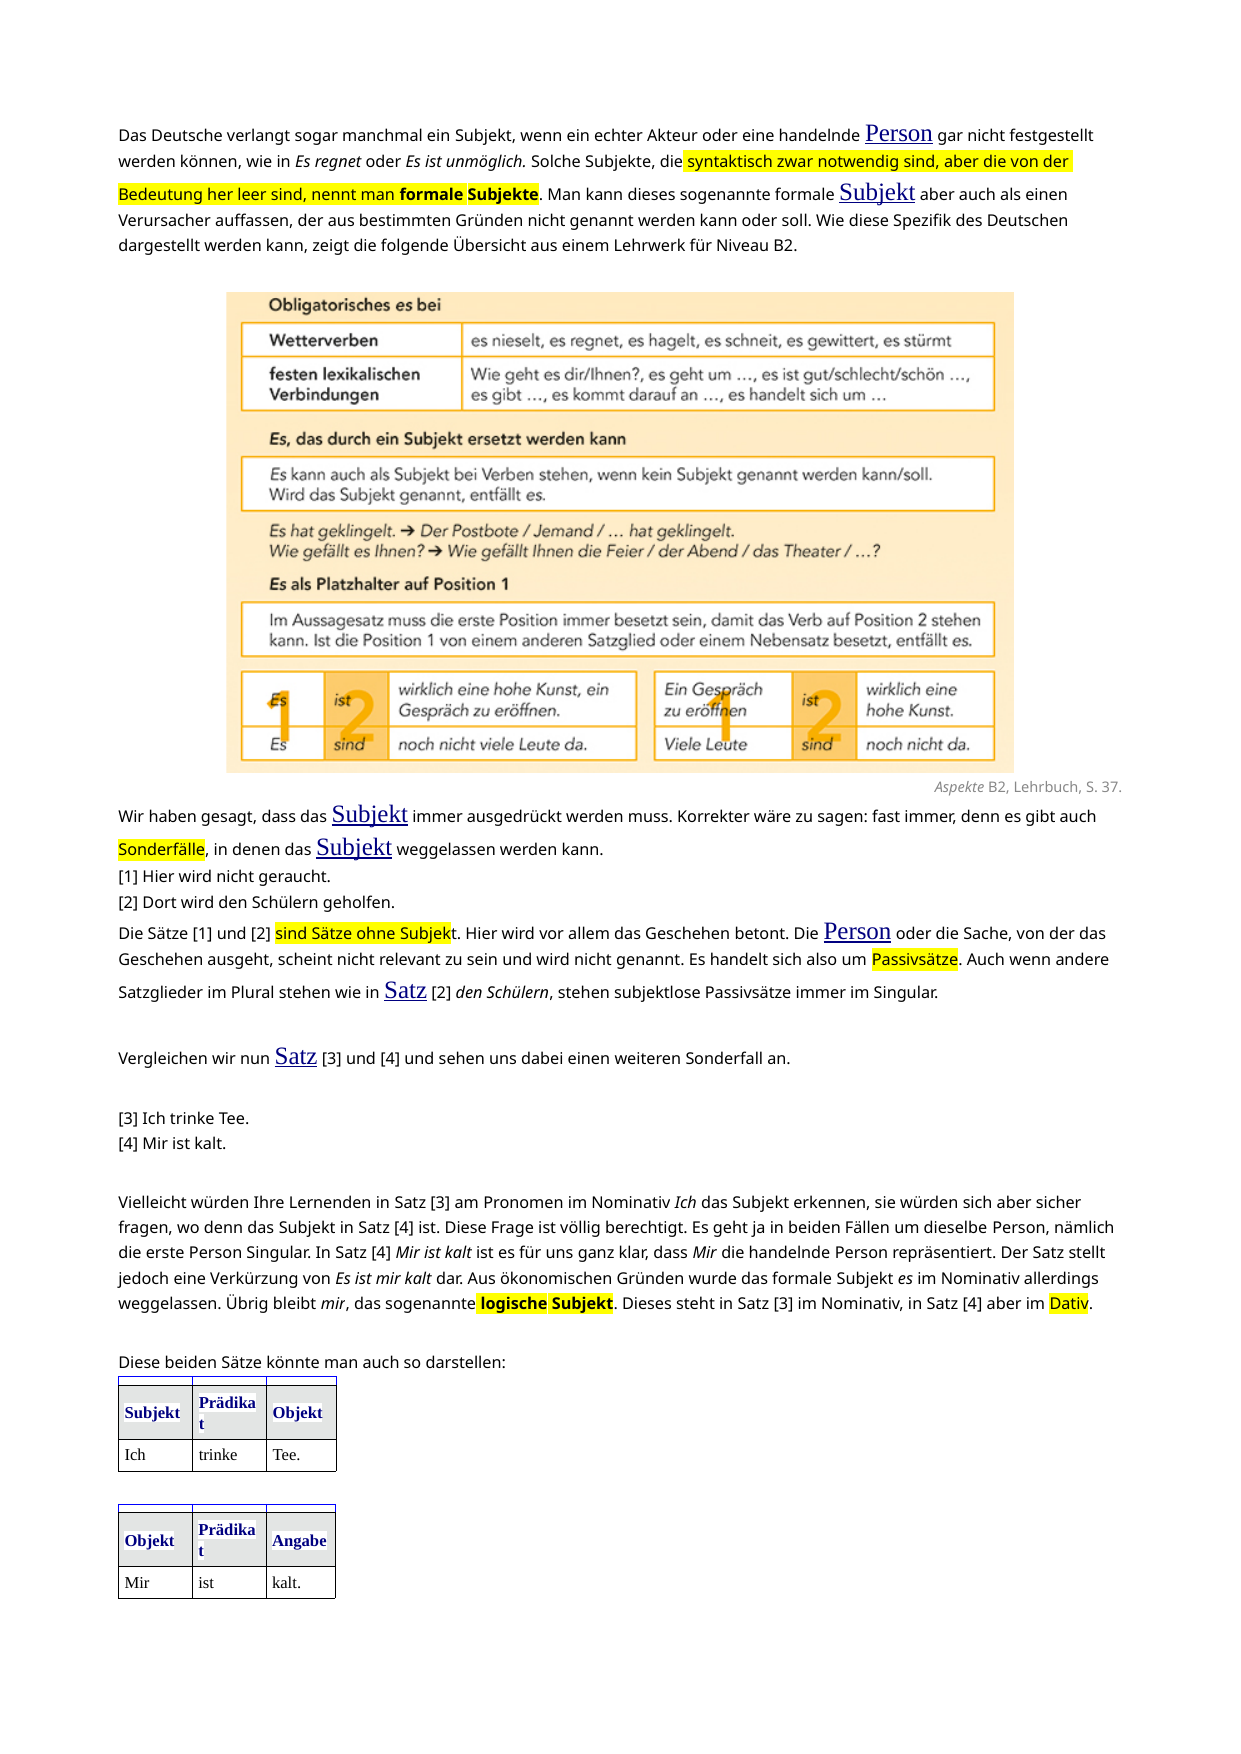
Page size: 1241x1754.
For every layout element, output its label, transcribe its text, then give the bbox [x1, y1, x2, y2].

table_header [119, 1377, 192, 1384]
table_cell Prädikat [193, 1513, 266, 1566]
text Vielleicht würden Ihre Lernenden in Satz [3] am Pronomen im Nominativ Ich das Subjekt erkennen, sie würden sich aber sicher fragen, wo denn das Subjekt in Satz [4] ist. Diese Frage ist völlig berechtigt. Es geht ja in beiden Fällen um dieselbe Person, nämlich die erste Person Singular. In Satz [4] Mir ist kalt ist es für uns ganz klar, dass Mir die handelnde Person repräsentiert. Der Satz stellt jedoch eine Verkürzung von Es ist mir kalt dar. Aus ökonomischen Gründen wurde das formale Subjekt es im Nominativ allerdings weggelassen. Übrig bleibt mir, das sogenannte logische Subjekt. Dieses steht in Satz [3] im Nominativ, in Satz [4] aber im Dativ. [118, 1191, 1122, 1314]
table_cell kalt. [267, 1567, 335, 1598]
text Wir haben gesagt, dass das Subjekt immer ausgedrückt werden muss. Korrekter wäre zu sagen: fast immer, denn es gibt auch Sonderfälle, in denen das Subjekt weggelassen werden kann. [118, 799, 1122, 861]
table_cell ist [193, 1567, 266, 1598]
table_cell Mir [119, 1567, 192, 1598]
picture [194, 1506, 209, 1510]
text Diese beiden Sätze könnte man auch so darstellen: [118, 1351, 1122, 1373]
table_cell Subjekt [119, 1386, 192, 1439]
text Das Deutsche verlangt sogar manchmal ein Subjekt, wenn ein echter Akteur oder eine handelnde Person gar nicht festgestellt werden können, wie in Es regnet oder Es ist unmöglich. Solche Subjekte, die syntaktisch zwar notwendig sind, aber die von der Bedeutung her leer sind, nennt man formale Subjekte. Man kann dieses sogenannte formale Subjekt aber auch als einen Verursacher auffassen, der aus bestimmten Gründen nicht genannt werden kann oder soll. Wie diese Spezifik des Deutschen dargestellt werden kann, zeigt die folgende Übersicht aus einem Lehrwerk für Niveau B2. [118, 118, 1122, 256]
table_header [267, 1377, 336, 1384]
text [1] Hier wird nicht geraucht. [118, 866, 1122, 888]
text Die Sätze [1] und [2] sind Sätze ohne Subjekt. Hier wird vor allem das Geschehen betont. Die Person oder die Sache, von der das Geschehen ausgeht, scheint nicht relevant zu sein und wird nicht genannt. Es handelt sich also um Passivsätze. Auch wenn andere Satzglieder im Plural stehen wie in Satz [2] den Schülern, stehen subjektlose Passivsätze immer im Singular. [118, 916, 1122, 1003]
table_header [119, 1505, 192, 1512]
table_cell Objekt [119, 1513, 192, 1566]
table_header [193, 1377, 266, 1384]
table_cell Objekt [267, 1386, 336, 1439]
text [2] Dort wird den Schülern geholfen. [118, 891, 1122, 913]
table_header [267, 1505, 335, 1512]
table_header [193, 1505, 266, 1512]
table_cell Prädikat [193, 1386, 266, 1439]
text Vergleichen wir nun Satz [3] und [4] und sehen uns dabei einen weiteren Sonderfall an. [118, 1041, 1122, 1069]
table_cell trinke [193, 1440, 266, 1471]
text [3] Ich trinke Tee. [118, 1107, 1122, 1129]
text Aspekte B2, Lehrbuch, S. 37. [118, 777, 1122, 797]
table_cell Angabe [267, 1513, 335, 1566]
picture [226, 292, 1014, 773]
table_cell Tee. [267, 1440, 336, 1471]
picture [268, 1506, 283, 1510]
text [4] Mir ist kalt. [118, 1132, 1122, 1154]
table_cell Ich [119, 1440, 192, 1471]
picture [121, 1506, 135, 1510]
